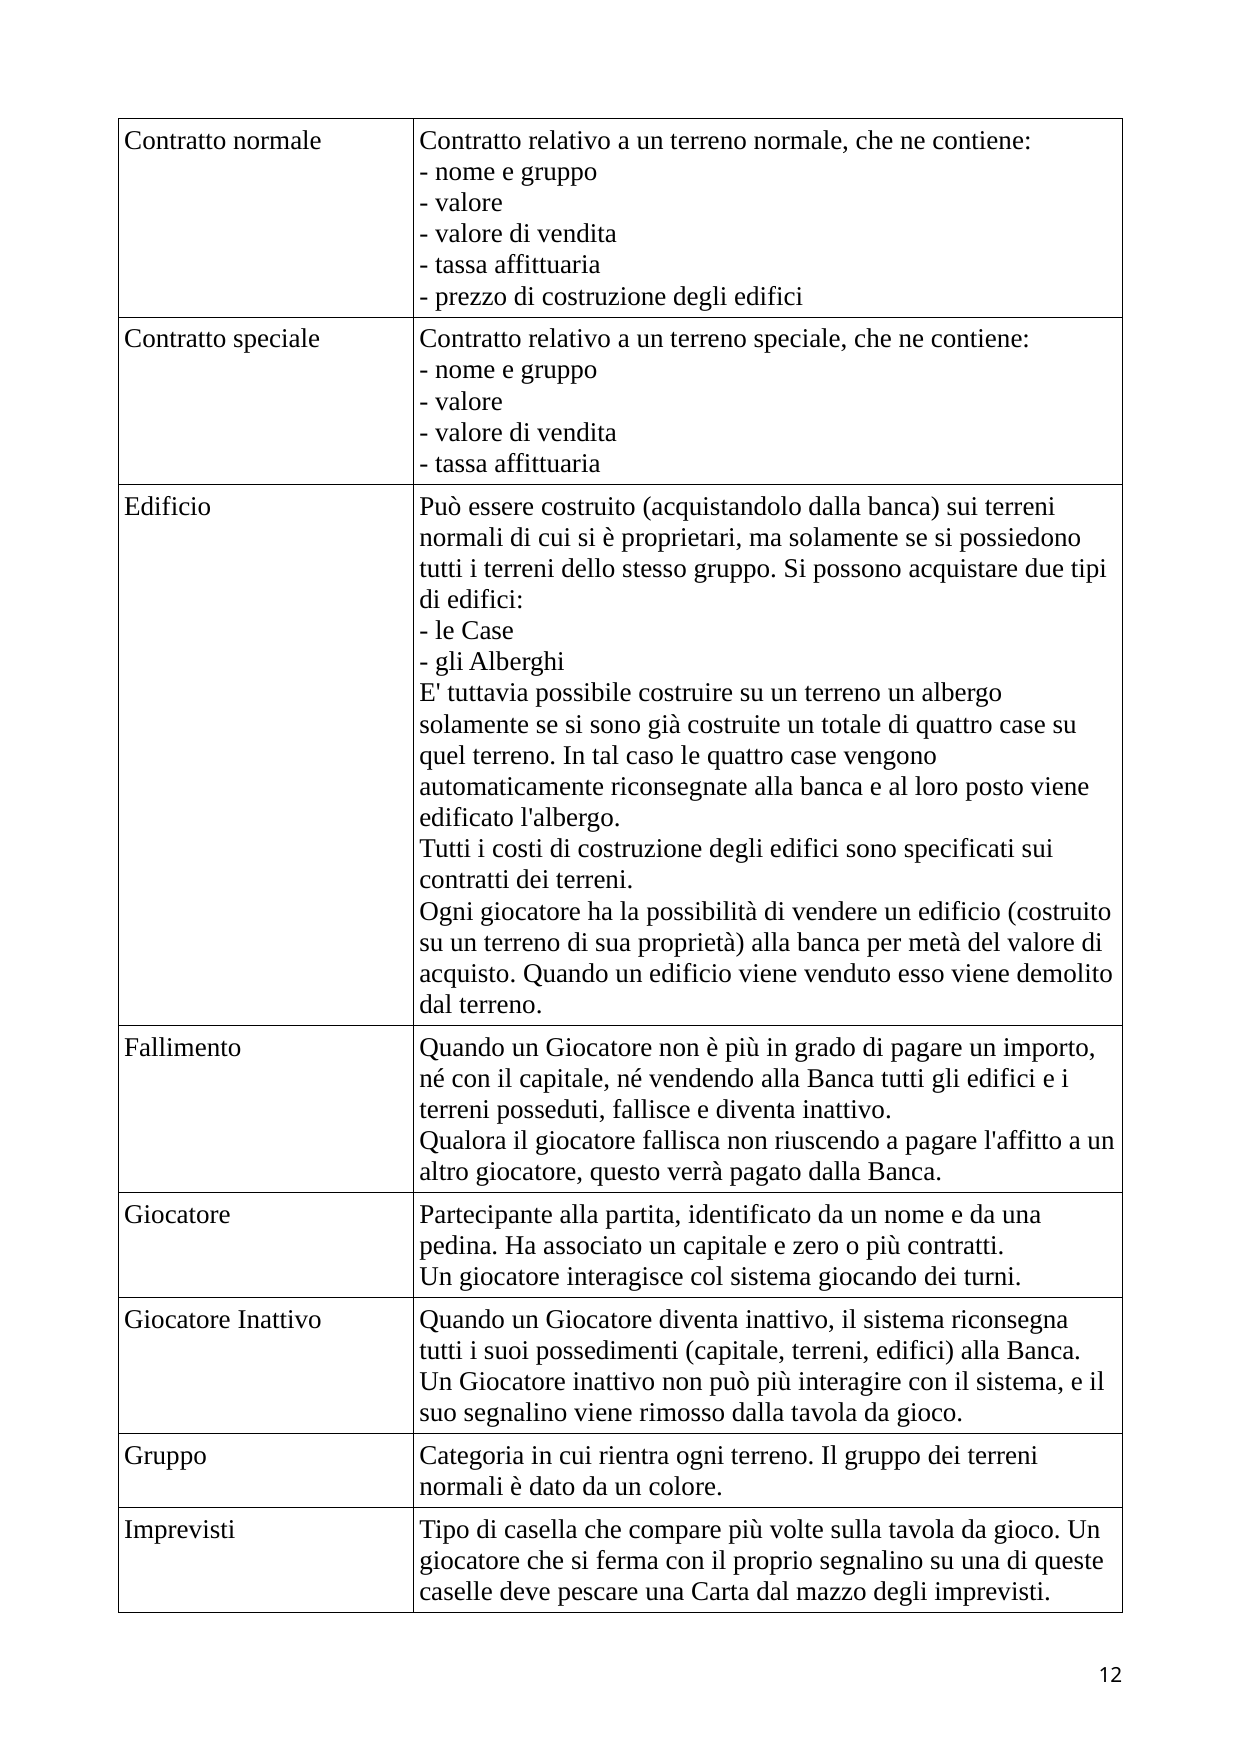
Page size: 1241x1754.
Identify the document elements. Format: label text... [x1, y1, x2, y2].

table_cell Imprevisti [119, 1508, 413, 1612]
table_cell Gruppo [119, 1434, 413, 1507]
table_cell Quando un Giocatore non è più in grado di pagare un importo, né con il capitale, né vendendo alla Banca tutti gli edifici e i terreni posseduti, fallisce e diventa inattivo. Qualora il giocatore fallisca non riuscendo a pagare l'affitto a un altro giocatore, questo verrà pagato dalla Banca. [414, 1026, 1122, 1192]
table_cell Giocatore [119, 1193, 413, 1297]
table_cell Contratto relativo a un terreno normale, che ne contiene: - nome e gruppo - valore - valore di vendita - tassa affittuaria - prezzo di costruzione degli edifici [414, 119, 1122, 317]
table_cell Contratto normale [119, 119, 413, 317]
table_cell Contratto relativo a un terreno speciale, che ne contiene: - nome e gruppo - valore - valore di vendita - tassa affittuaria [414, 318, 1122, 484]
table_cell Contratto speciale [119, 318, 413, 484]
table_cell Tipo di casella che compare più volte sulla tavola da gioco. Un giocatore che si ferma con il proprio segnalino su una di queste caselle deve pescare una Carta dal mazzo degli imprevisti. [414, 1508, 1122, 1612]
table_cell Edificio [119, 485, 413, 1025]
table_cell Fallimento [119, 1026, 413, 1192]
table_cell Quando un Giocatore diventa inattivo, il sistema riconsegna tutti i suoi possedimenti (capitale, terreni, edifici) alla Banca. Un Giocatore inattivo non può più interagire con il sistema, e il suo segnalino viene rimosso dalla tavola da gioco. [414, 1298, 1122, 1433]
table_cell Partecipante alla partita, identificato da un nome e da una pedina. Ha associato un capitale e zero o più contratti. Un giocatore interagisce col sistema giocando dei turni. [414, 1193, 1122, 1297]
table_cell Può essere costruito (acquistandolo dalla banca) sui terreni normali di cui si è proprietari, ma solamente se si possiedono tutti i terreni dello stesso gruppo. Si possono acquistare due tipi di edifici: - le Case - gli Alberghi E' tuttavia possibile costruire su un terreno un albergo solamente se si sono già costruite un totale di quattro case su quel terreno. In tal caso le quattro case vengono automaticamente riconsegnate alla banca e al loro posto viene edificato l'albergo. Tutti i costi di costruzione degli edifici sono specificati sui contratti dei terreni. Ogni giocatore ha la possibilità di vendere un edificio (costruito su un terreno di sua proprietà) alla banca per metà del valore di acquisto. Quando un edificio viene venduto esso viene demolito dal terreno. [414, 485, 1122, 1025]
table_cell Categoria in cui rientra ogni terreno. Il gruppo dei terreni normali è dato da un colore. [414, 1434, 1122, 1507]
table_cell Giocatore Inattivo [119, 1298, 413, 1433]
